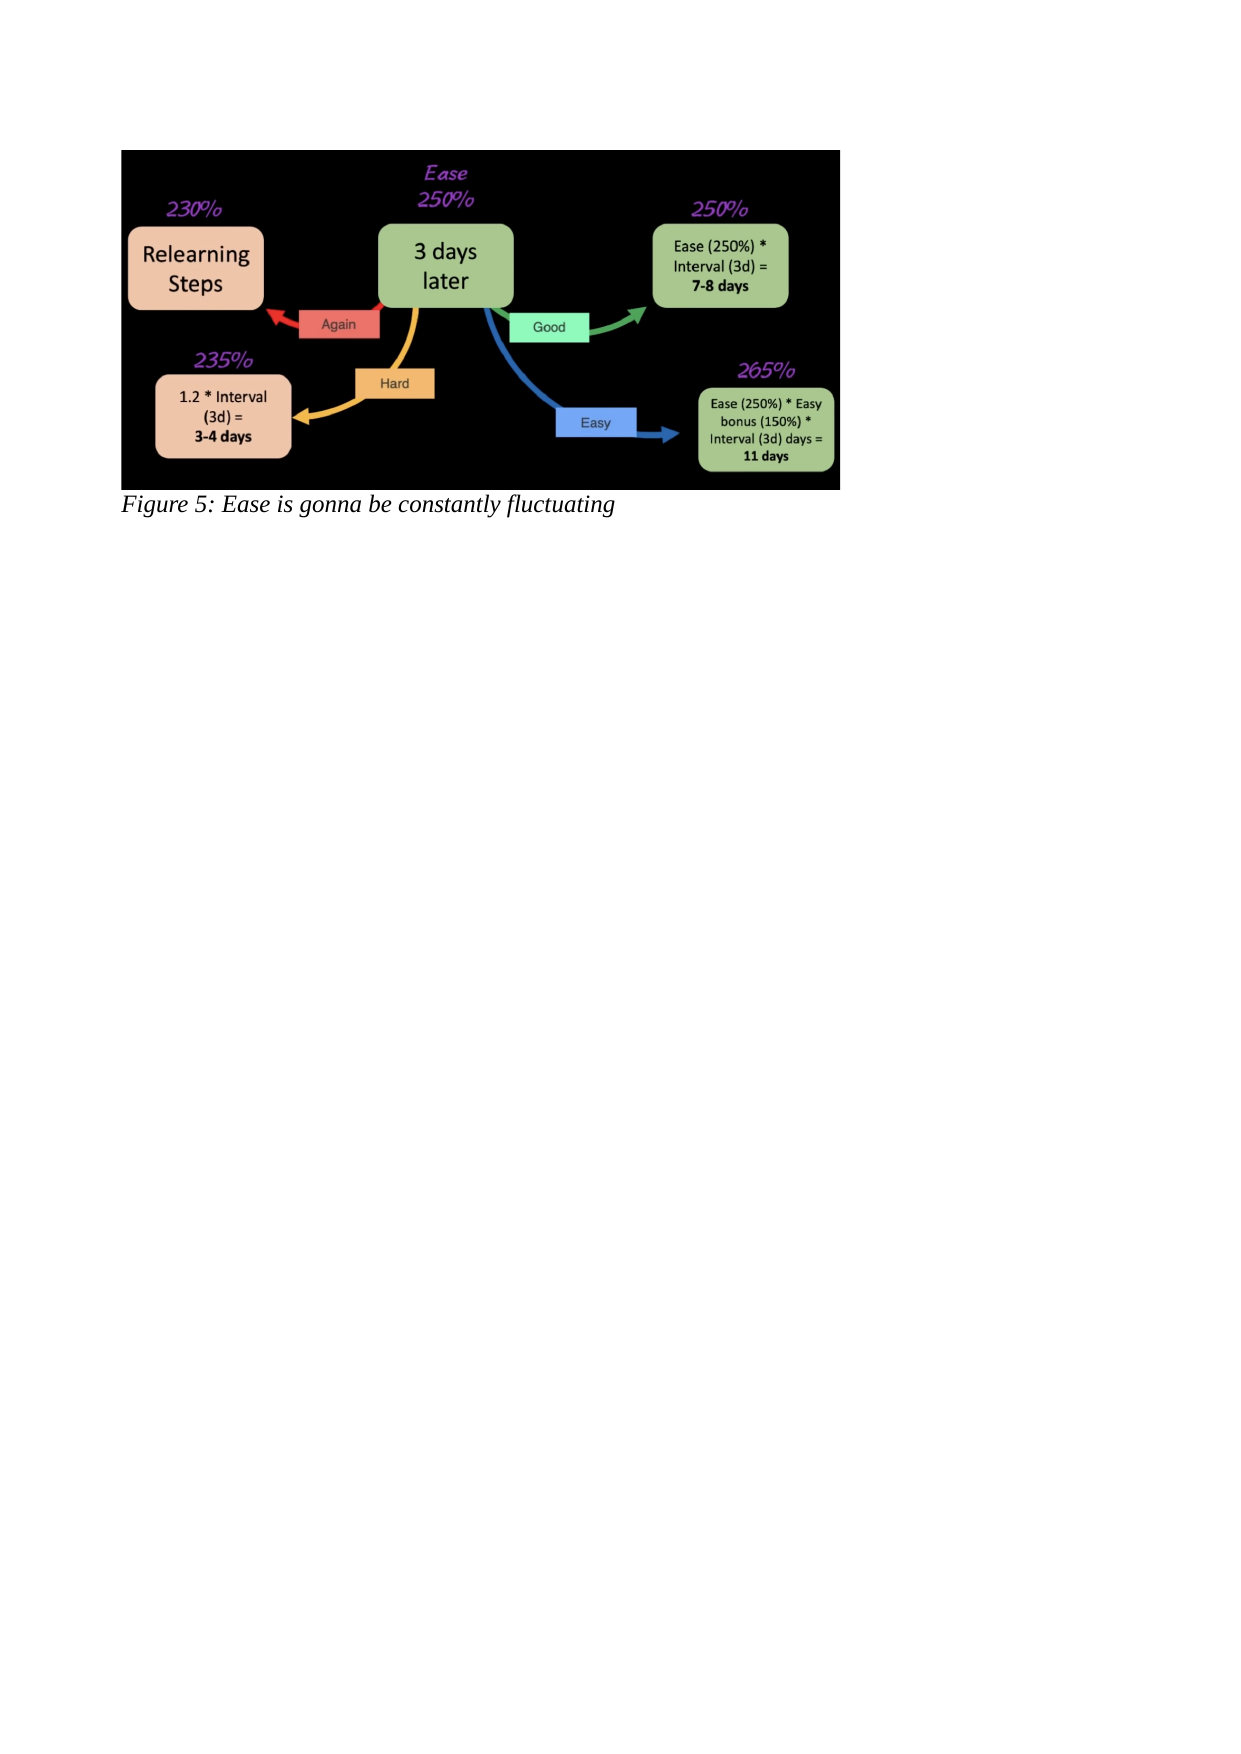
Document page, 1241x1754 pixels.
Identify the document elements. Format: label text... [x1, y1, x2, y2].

text Figure 5: Ease is gonna be constantly fluctuating [121, 490, 840, 518]
picture [121, 150, 840, 490]
